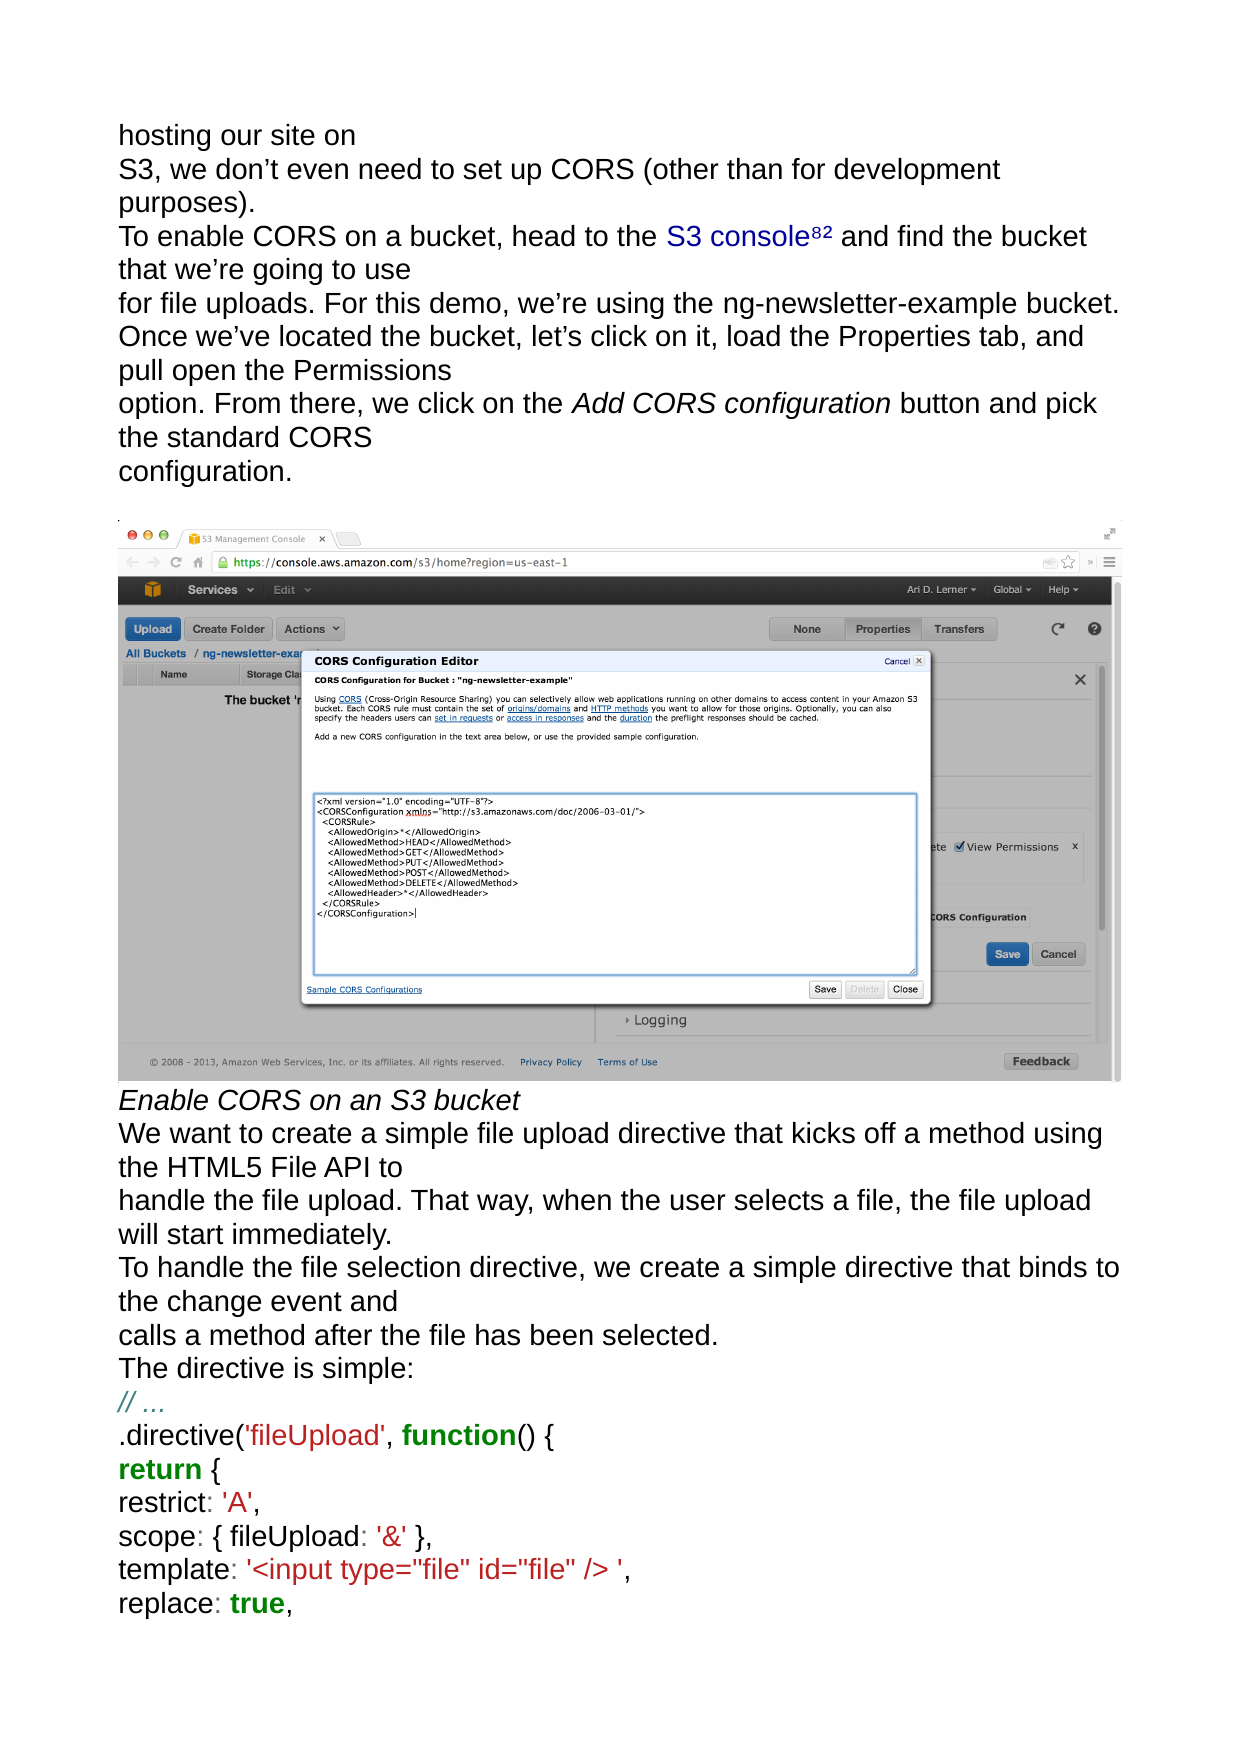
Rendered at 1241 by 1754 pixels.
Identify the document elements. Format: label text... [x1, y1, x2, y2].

text S3, we don’t even need to set up CORS (other than for development purposes). [118, 152, 1122, 219]
text return { [118, 1452, 1122, 1485]
text // ... [118, 1385, 1122, 1418]
text calls a method after the file has been selected. [118, 1318, 1122, 1351]
text Once we’ve located the bucket, let’s click on it, load the Properties tab, and pull open the Permissions [118, 319, 1122, 386]
text Enable CORS on an S3 bucket [118, 1083, 1122, 1116]
text restrict: 'A', [118, 1485, 1122, 1519]
text replace: true, [118, 1586, 1122, 1619]
text template: '<input type="file" id="file" /> ', [118, 1552, 1122, 1586]
text We want to create a simple file upload directive that kicks off a method using the HTML5 File API to [118, 1116, 1122, 1183]
text hosting our site on [118, 118, 1122, 152]
text for file uploads. For this demo, we’re using the ng-newsletter-example bucket. [118, 286, 1122, 319]
text configuration. [118, 453, 1122, 487]
text option. From there, we click on the Add CORS configuration button and pick the standard CORS [118, 386, 1122, 453]
text scope: { fileUpload: '&' }, [118, 1519, 1122, 1552]
text The directive is simple: [118, 1351, 1122, 1385]
text To enable CORS on a bucket, head to the S3 console⁸² and find the bucket that we’re going to use [118, 219, 1122, 286]
text .directive('fileUpload', function() { [118, 1418, 1122, 1452]
text handle the file upload. That way, when the user selects a file, the file upload will start immediately. [118, 1183, 1122, 1251]
text To handle the file selection directive, we create a simple directive that binds to the change event and [118, 1251, 1122, 1318]
